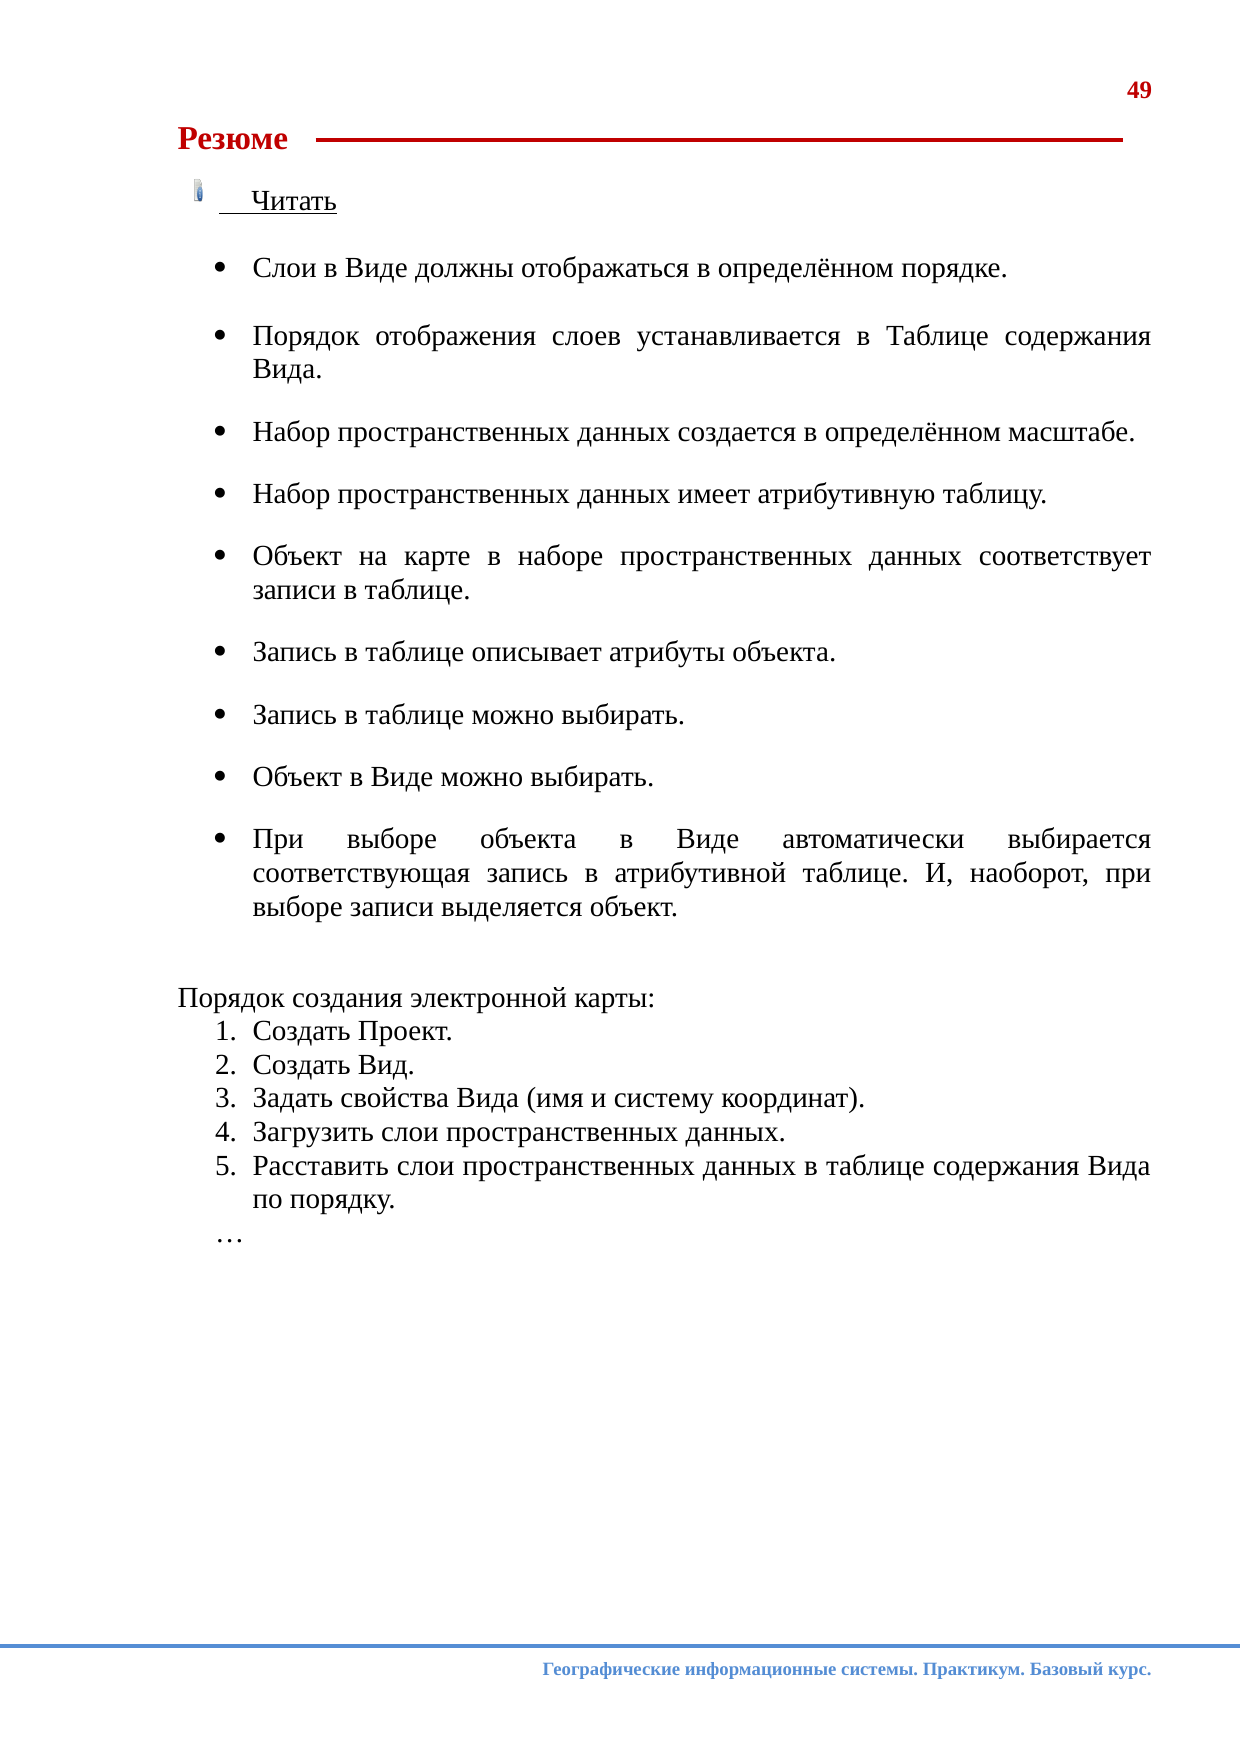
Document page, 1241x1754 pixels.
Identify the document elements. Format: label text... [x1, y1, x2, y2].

list При выборе объекта в Виде автоматически выбирается соответствующая запись в атрибутивной таблице. И, наоборот, при выборе записи выделяется объект. [215, 822, 1152, 922]
text Читать [177, 169, 1152, 217]
list Расставить слои пространственных данных в таблице содержания Вида по порядку. [215, 1148, 1152, 1215]
list Загрузить слои пространственных данных. [215, 1114, 1152, 1148]
text Резюме [177, 118, 1152, 156]
list Набор пространственных данных имеет атрибутивную таблицу. [215, 476, 1152, 510]
list Объект на карте в наборе пространственных данных соответствует записи в таблице. [215, 538, 1152, 606]
list Порядок отображения слоев устанавливается в Таблице содержания Вида. [215, 318, 1152, 385]
list Создать Проект. [215, 1013, 1152, 1047]
list Объект в Виде можно выбирать. [215, 759, 1152, 793]
list Набор пространственных данных создается в определённом масштабе. [215, 414, 1152, 447]
picture [193, 178, 203, 202]
list Задать свойства Вида (имя и систему координат). [215, 1081, 1152, 1114]
list Слои в Виде должны отображаться в определённом порядке. [215, 251, 1152, 284]
list Запись в таблице можно выбирать. [215, 697, 1152, 731]
list Запись в таблице описывает атрибуты объекта. [215, 634, 1152, 668]
list Создать Вид. [215, 1047, 1152, 1081]
text Порядок создания электронной карты: [177, 980, 1152, 1013]
text … [215, 1215, 1152, 1248]
